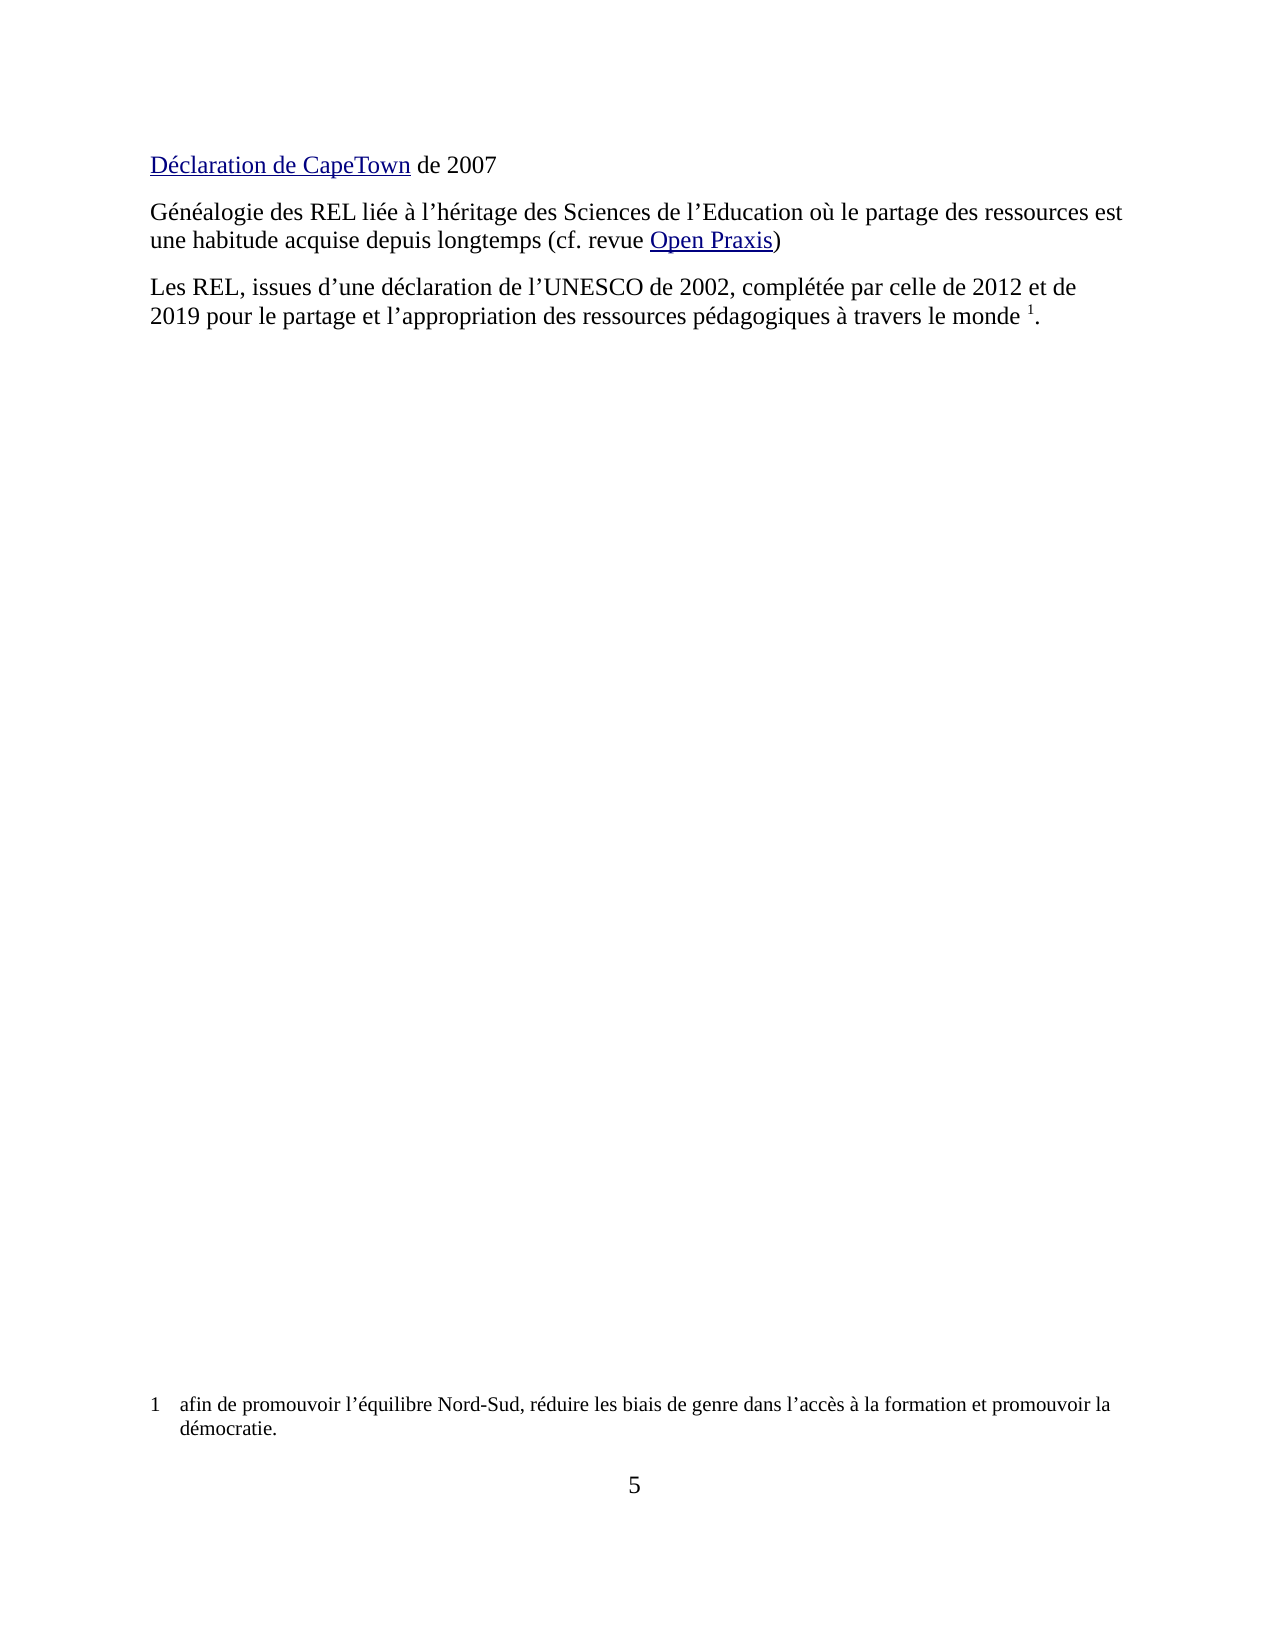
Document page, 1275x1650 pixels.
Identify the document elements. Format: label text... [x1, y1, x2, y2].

text Déclaration de CapeTown de 2007 [150, 150, 1125, 179]
text Les REL, issues d’une déclaration de l’UNESCO de 2002, complétée par celle de 2012 et de 2019 pour le partage et l’appropriation des ressources pédagogiques à travers le monde . [150, 272, 1125, 329]
text afin de promouvoir l’équilibre Nord-Sud, réduire les biais de genre dans l’accès à la formation et promouvoir la démocratie. [150, 1392, 1125, 1440]
text Généalogie des REL liée à l’héritage des Sciences de l’Education où le partage des ressources est une habitude acquise depuis longtemps (cf. revue Open Praxis) [150, 197, 1125, 254]
